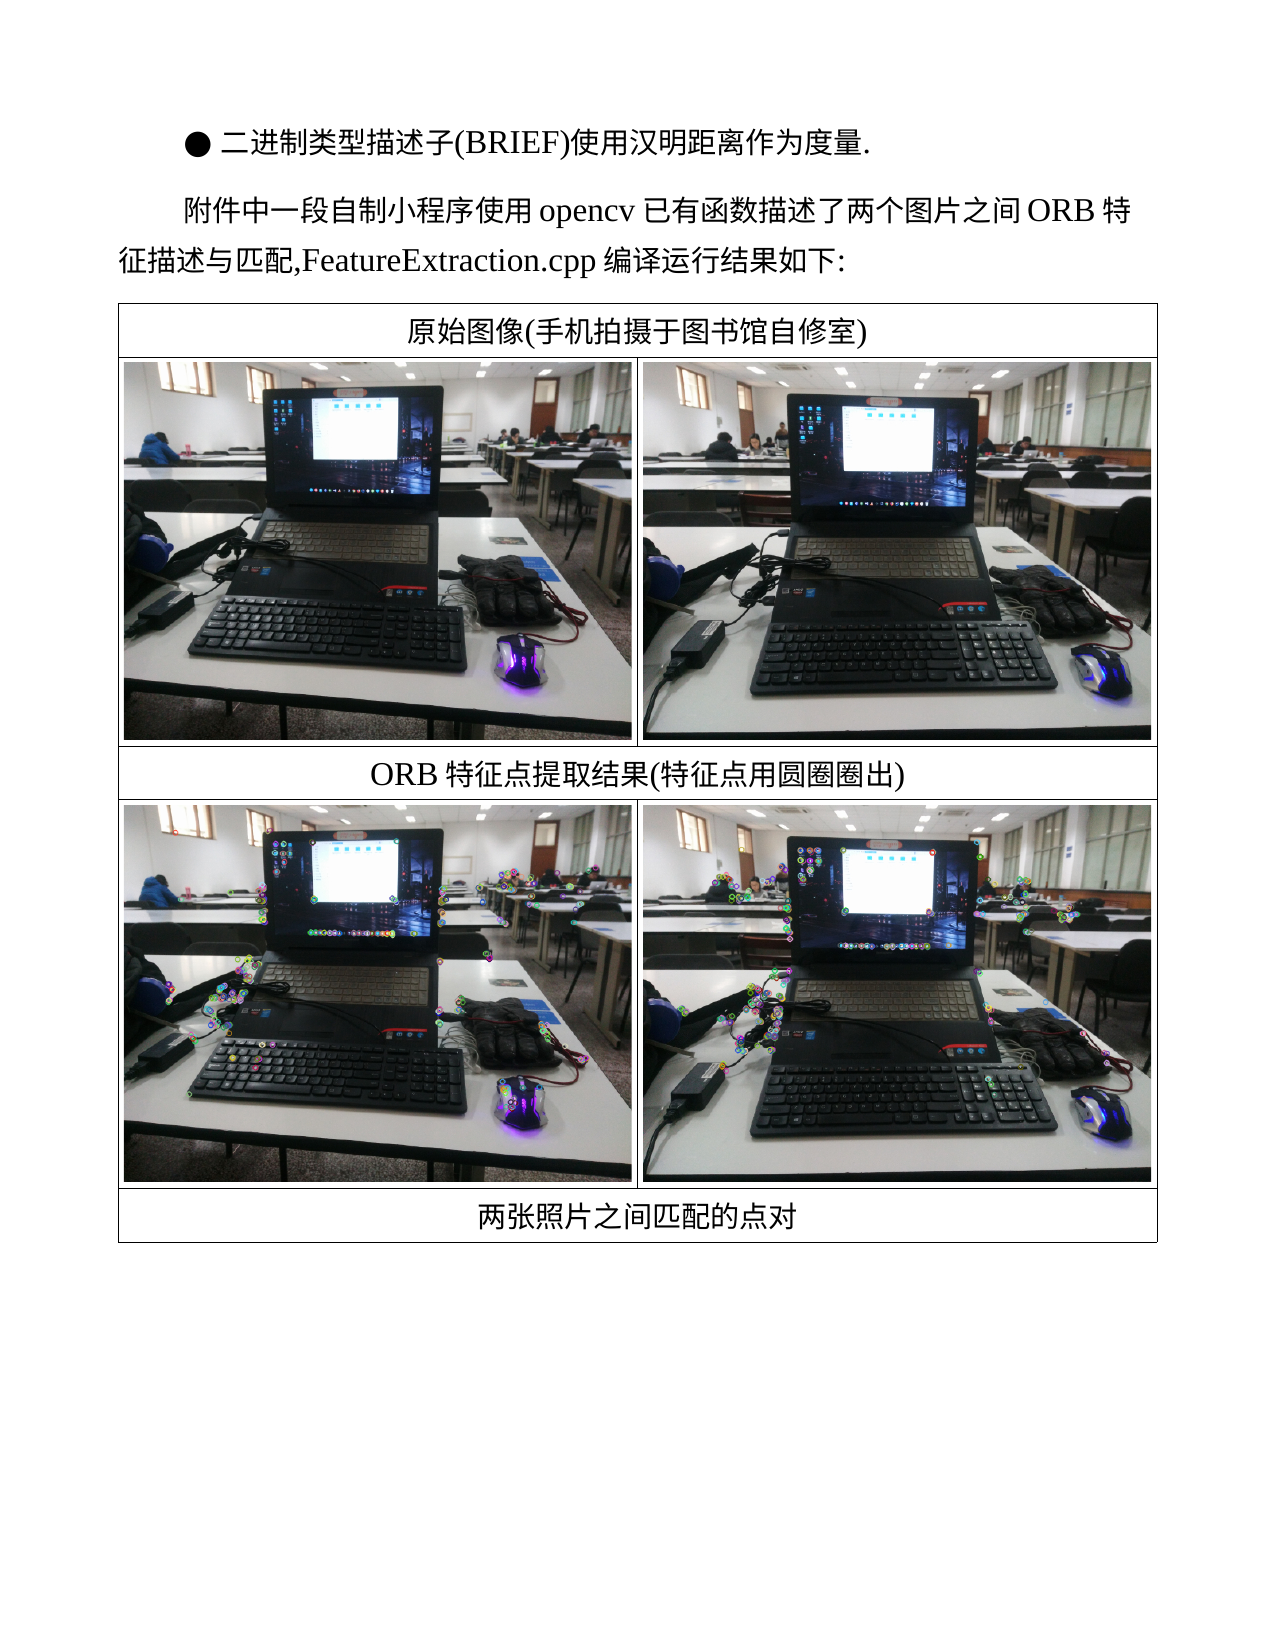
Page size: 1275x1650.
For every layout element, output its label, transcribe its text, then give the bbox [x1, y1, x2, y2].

table_header 原始图像(手机拍摄于图书馆自修室) [119, 304, 1157, 357]
picture [123, 805, 632, 1182]
table_cell ORB特征点提取结果(特征点用圆圈圈出) [119, 747, 1157, 799]
table_cell [638, 800, 1157, 1188]
picture [643, 362, 1152, 740]
text ● 二进制类型描述子(BRIEF)使用汉明距离作为度量. [118, 118, 1157, 163]
table_cell [119, 358, 637, 746]
picture [643, 805, 1152, 1182]
text 附件中一段自制小程序使用opencv已有函数描述了两个图片之间ORB特征描述与匹配,FeatureExtraction.cpp编译运行结果如下: [118, 187, 1157, 280]
picture [123, 362, 632, 740]
table_cell [119, 800, 637, 1188]
table_cell 两张照片之间匹配的点对 [119, 1189, 1157, 1242]
table_cell [638, 358, 1157, 746]
